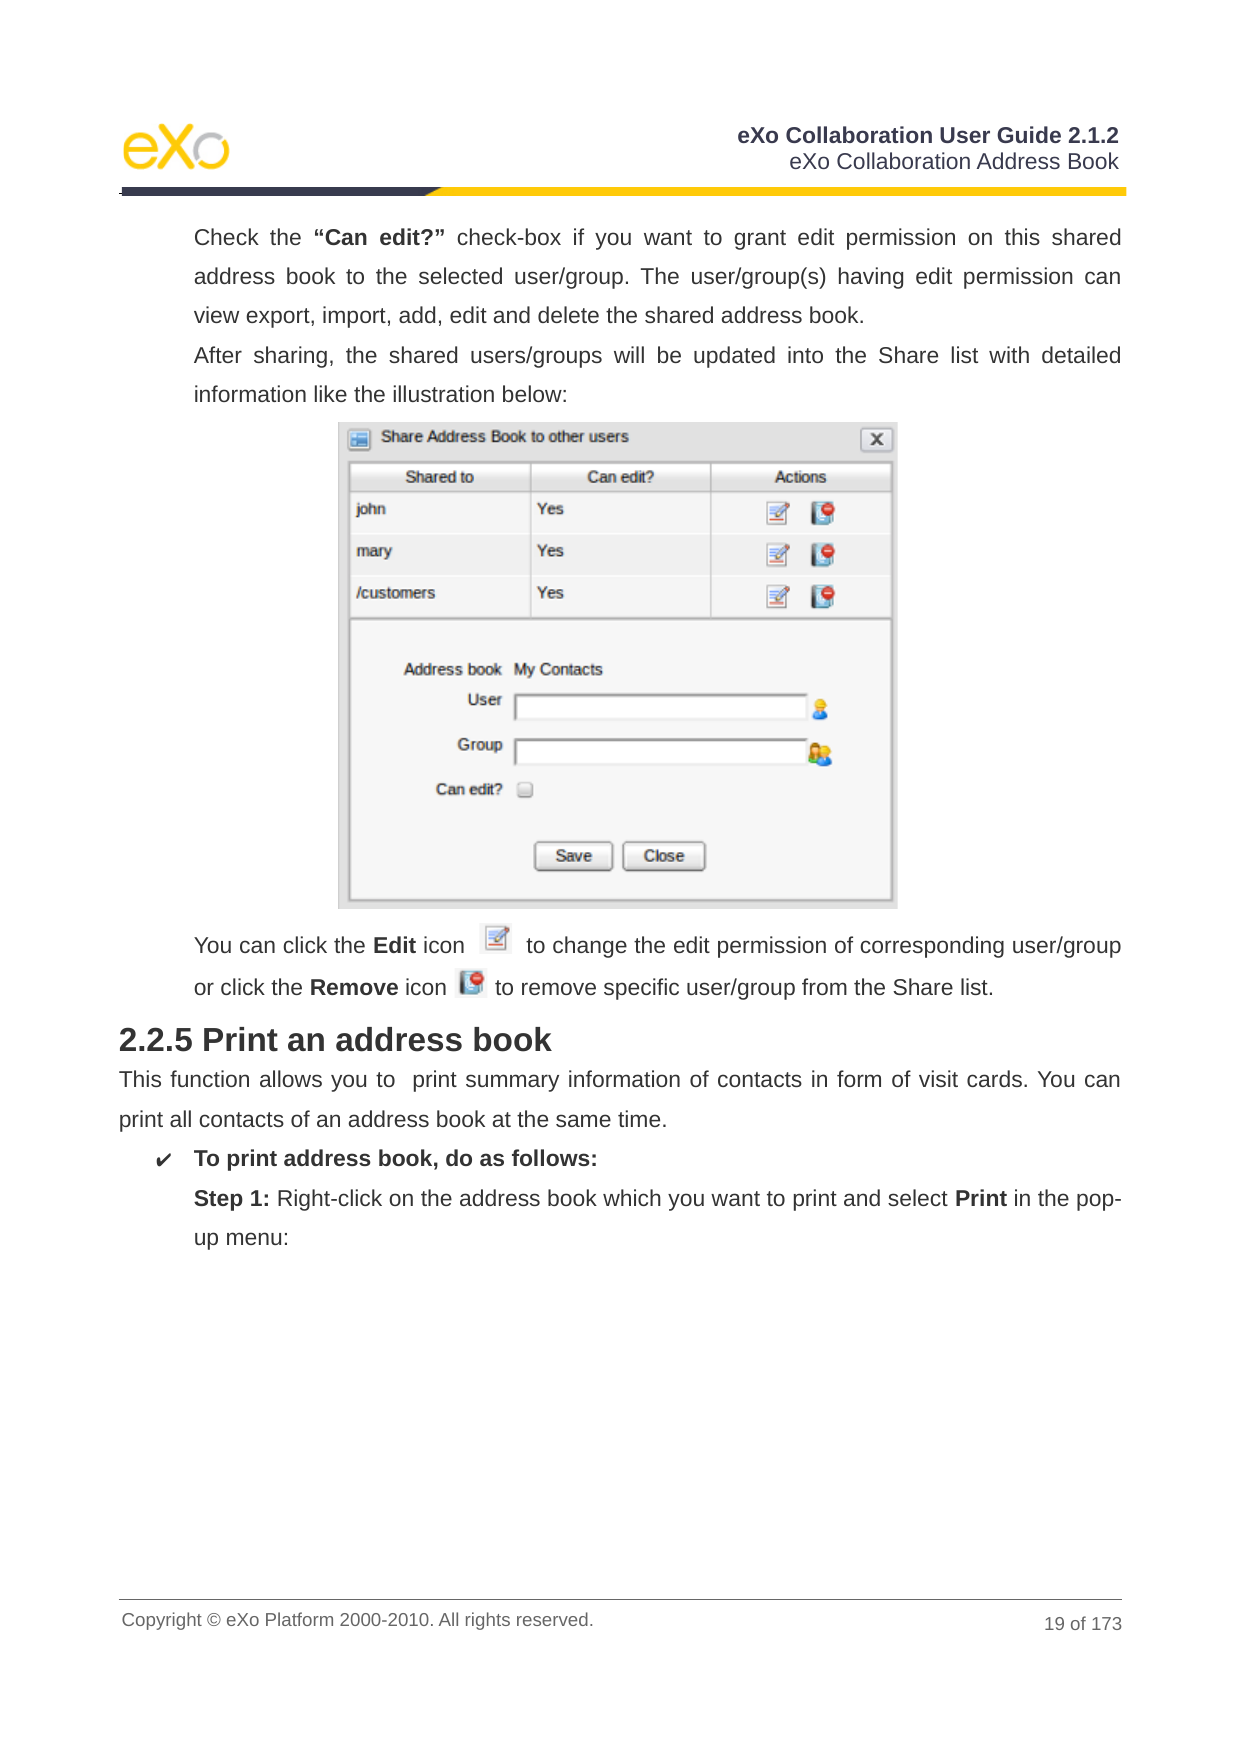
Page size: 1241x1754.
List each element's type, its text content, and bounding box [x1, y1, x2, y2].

list After sharing, the shared users/groups will be updated into the Share list with detailed information like the illustration below: [156, 342, 1122, 408]
list Check the “Can edit?” check-box if you want to grant edit permission on this shared address book to the selected user/group. The user/group(s) having edit permission can view export, import, add, edit and delete the shared address book. [156, 223, 1122, 329]
list You can click the Edit icon to change the edit permission of corresponding user/group or click the Remove iconto remove specific user/group from the Share list. [156, 433, 1122, 1005]
picture [338, 422, 898, 909]
picture [123, 123, 230, 170]
subtitle Print an address book [118, 1020, 1122, 1059]
text This function allows you to print summary information of contacts in form of visit cards. You can print all contacts of an address book at the same time. [118, 1066, 1122, 1132]
picture [121, 187, 1127, 196]
picture [479, 923, 513, 954]
picture [454, 968, 488, 998]
list Step 1: Right-click on the address book which you want to print and select Print in the pop-up menu: [156, 1185, 1122, 1251]
list To print address book, do as follows: [156, 1145, 1122, 1172]
